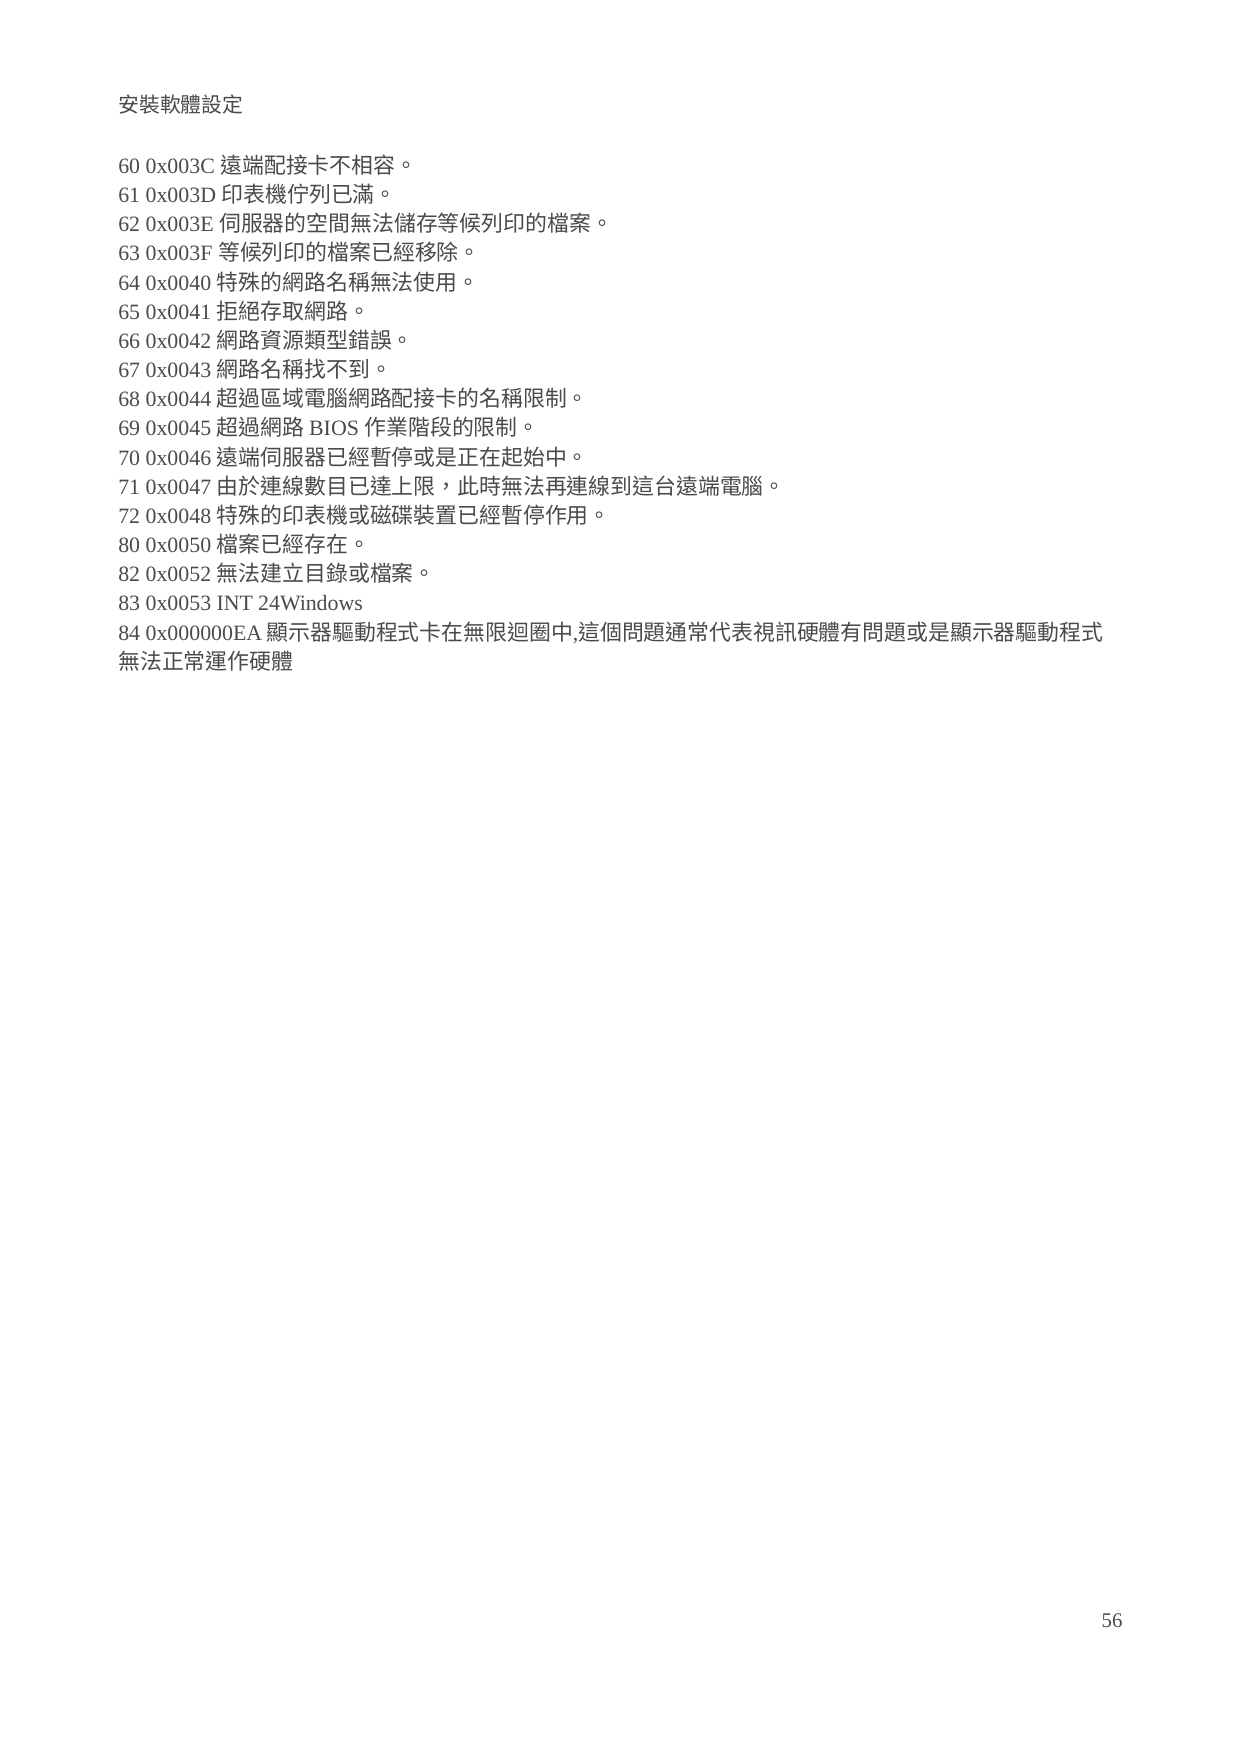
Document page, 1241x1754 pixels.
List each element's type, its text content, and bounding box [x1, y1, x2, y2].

text 60 0x003C 遠端配接卡不相容。 [118, 150, 1122, 179]
text 63 0x003F 等候列印的檔案已經移除。 [118, 237, 1122, 267]
text 65 0x0041 拒絕存取網路。 [118, 296, 1122, 325]
text 68 0x0044 超過區域電腦網路配接卡的名稱限制。 [118, 383, 1122, 412]
text 71 0x0047 由於連線數目已達上限，此時無法再連線到這台遠端電腦。 [118, 471, 1122, 500]
text 62 0x003E 伺服器的空間無法儲存等候列印的檔案。 [118, 208, 1122, 237]
text 64 0x0040 特殊的網路名稱無法使用。 [118, 267, 1122, 296]
text 72 0x0048 特殊的印表機或磁碟裝置已經暫停作用。 [118, 500, 1122, 529]
text 70 0x0046 遠端伺服器已經暫停或是正在起始中。 [118, 442, 1122, 471]
text 83 0x0053 INT 24Windows [118, 587, 1122, 617]
text 69 0x0045 超過網路 BIOS 作業階段的限制。 [118, 412, 1122, 442]
text 84 0x000000EA 顯示器驅動程式卡在無限迴圈中,這個問題通常代表視訊硬體有問題或是顯示器驅動程式無法正常運作硬體 [118, 617, 1122, 675]
text 82 0x0052 無法建立目錄或檔案。 [118, 558, 1122, 587]
text 66 0x0042 網路資源類型錯誤。 [118, 325, 1122, 354]
text 80 0x0050 檔案已經存在。 [118, 529, 1122, 558]
text 61 0x003D 印表機佇列已滿。 [118, 179, 1122, 208]
text 67 0x0043 網路名稱找不到。 [118, 354, 1122, 383]
